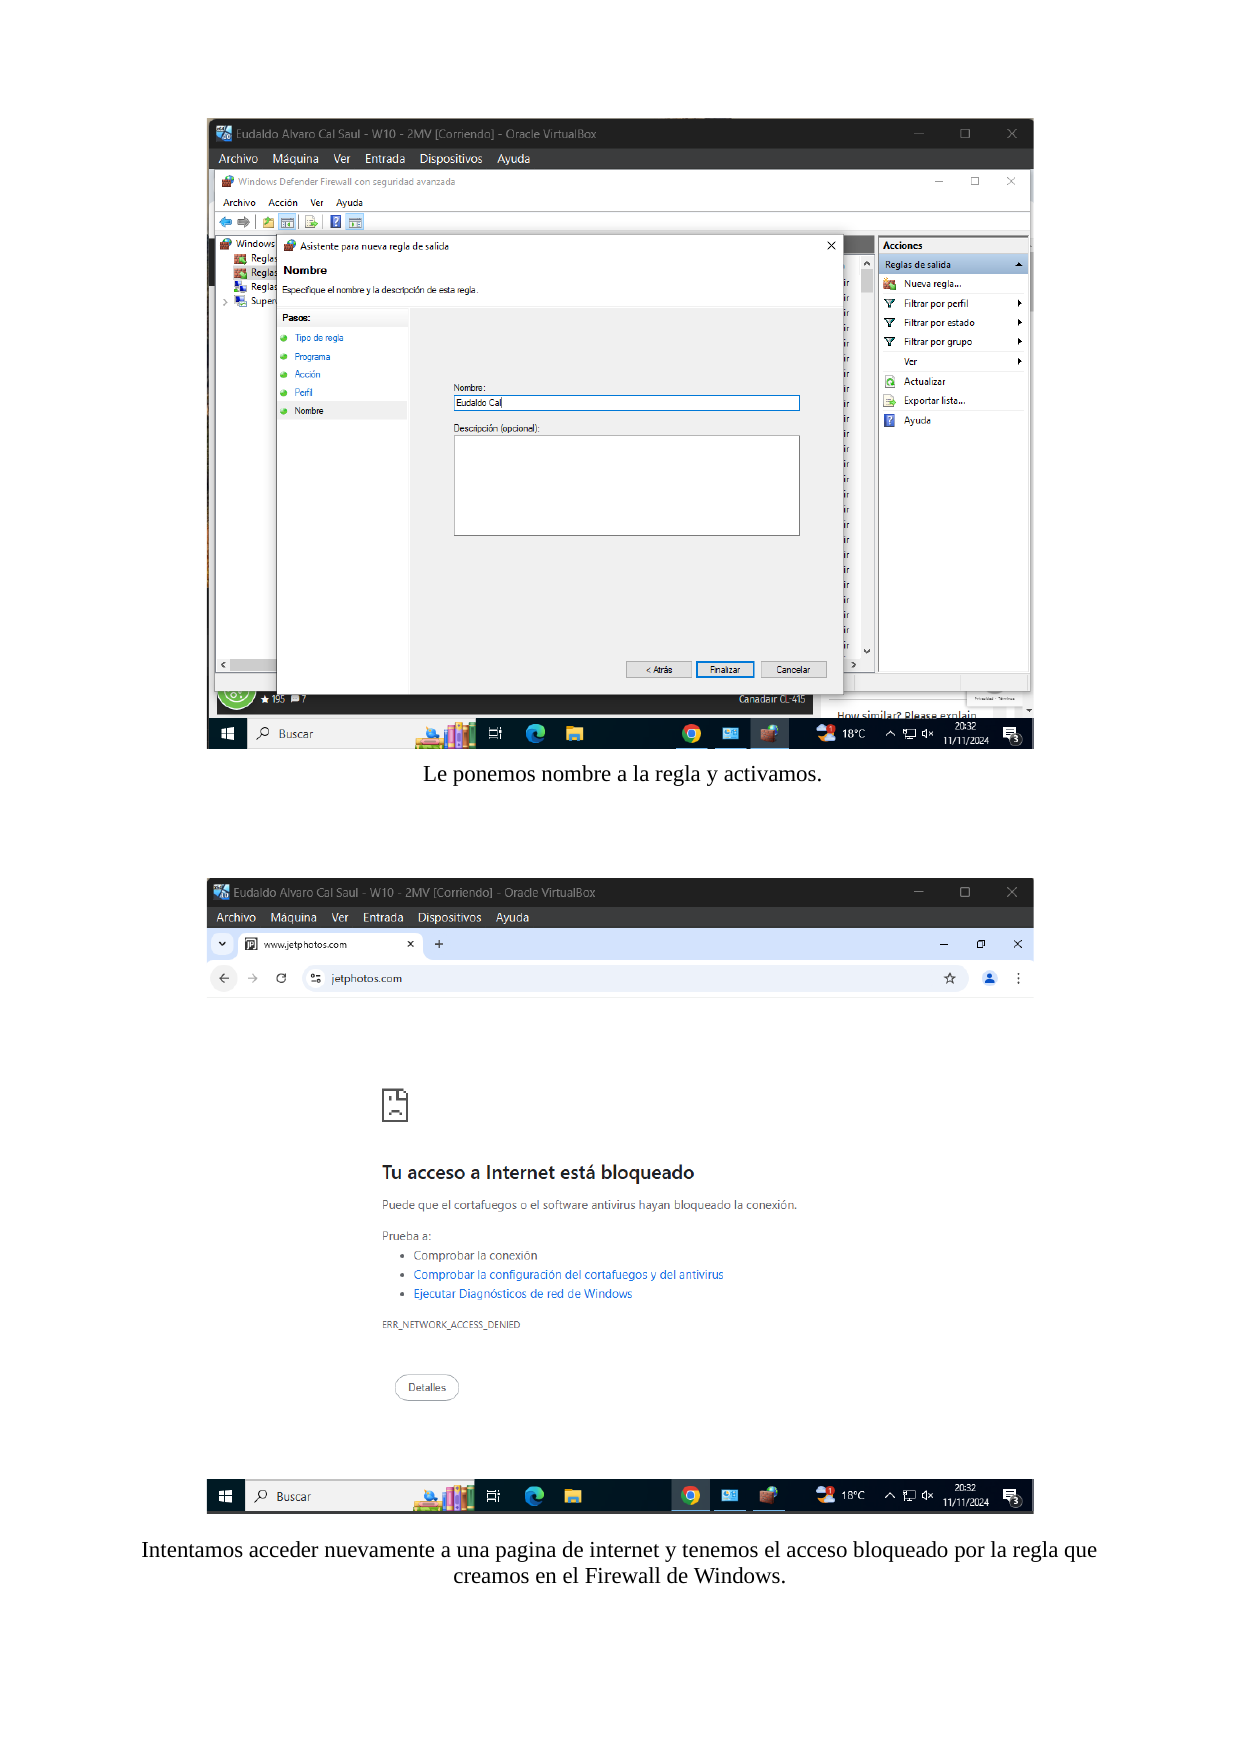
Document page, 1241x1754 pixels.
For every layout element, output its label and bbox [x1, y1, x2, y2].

picture [206, 878, 1034, 1514]
picture [206, 118, 1034, 749]
